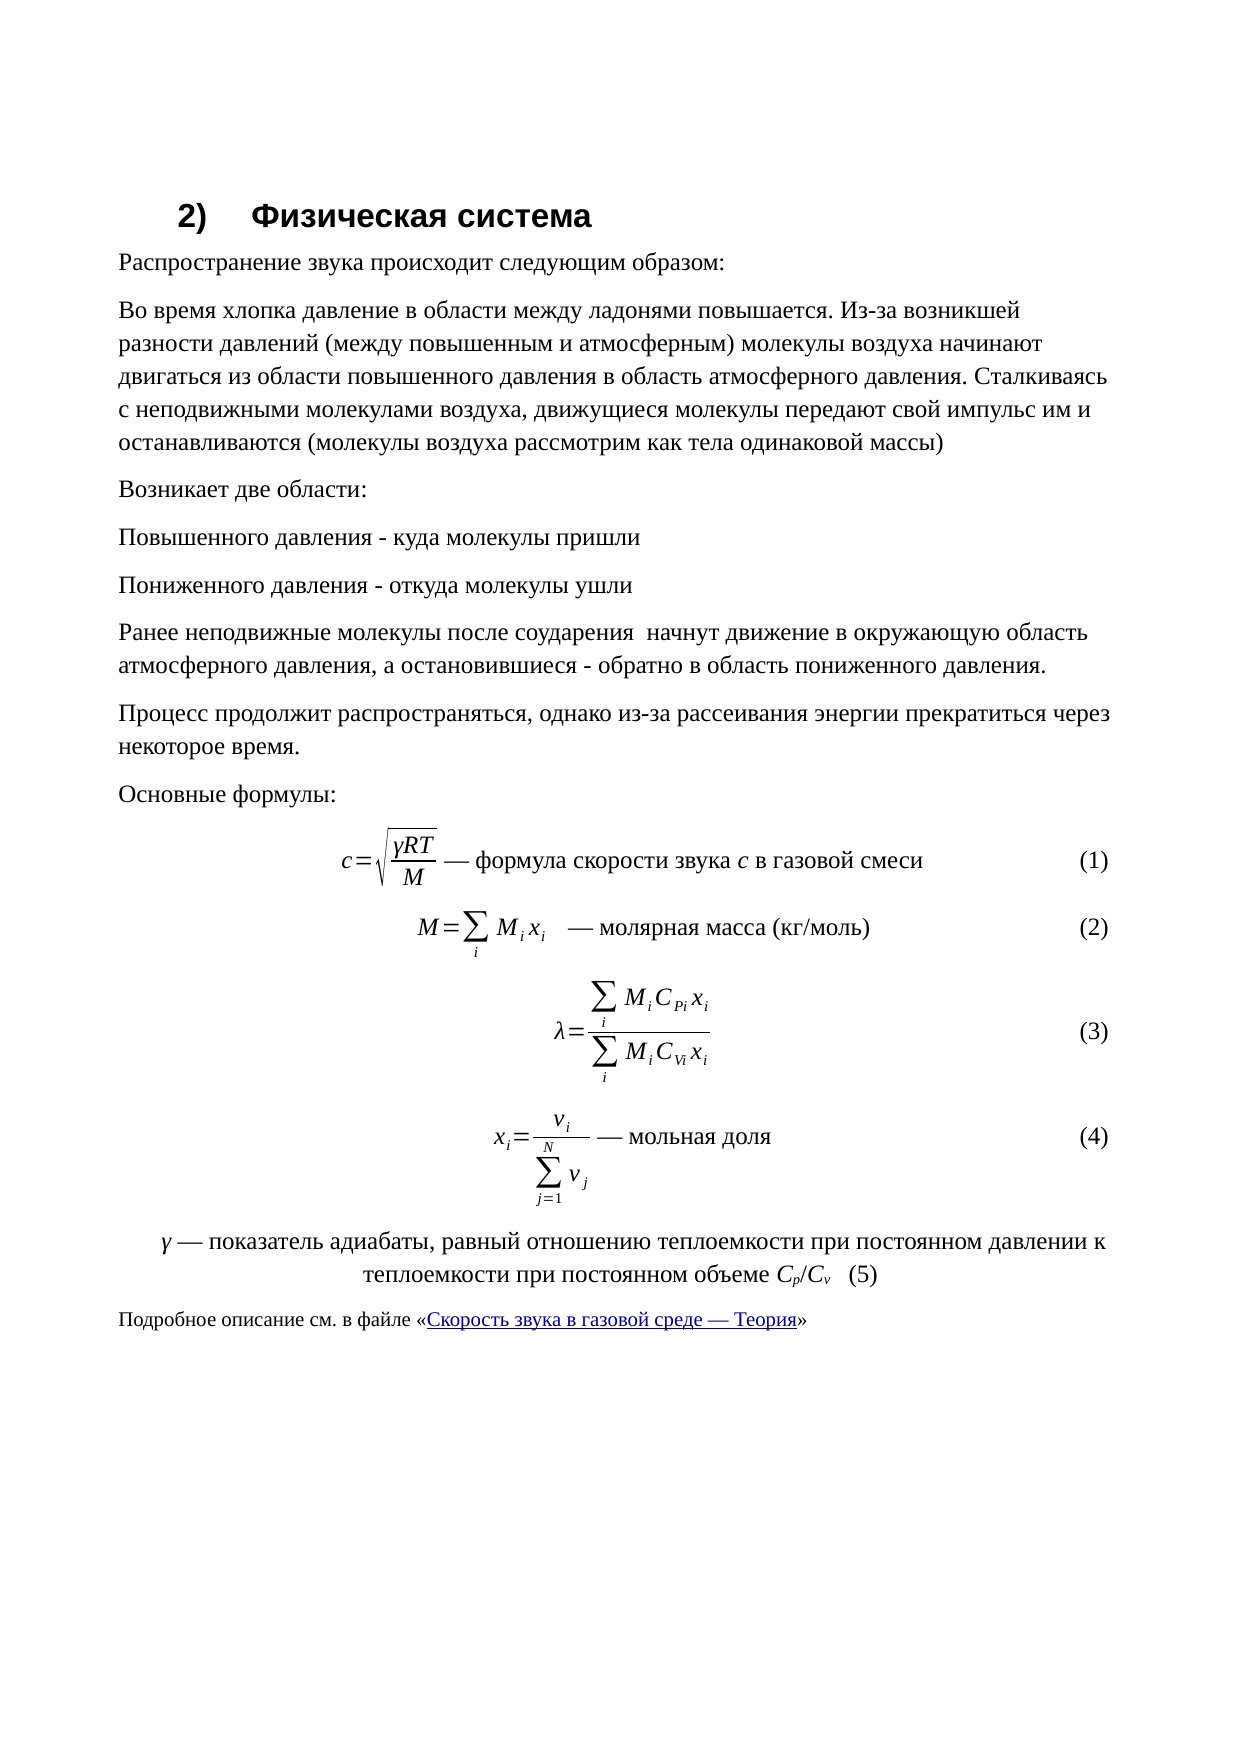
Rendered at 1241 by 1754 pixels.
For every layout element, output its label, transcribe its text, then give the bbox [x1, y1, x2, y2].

text — молярная масса (кг/моль) (2) [118, 909, 1122, 961]
text Ранее неподвижные молекулы после соударения начнут движение в окружающую область атмосферного давления, а остановившиеся - обратно в область пониженного давления. [118, 617, 1122, 679]
text Возникает две области: [118, 474, 1122, 503]
text Повышенного давления - куда молекулы пришли [118, 522, 1122, 551]
text Основные формулы: [118, 779, 1122, 807]
subtitle Физическая система [177, 196, 1093, 235]
text Подробное описание см. в файле «Скорость звука в газовой среде — Теория» [118, 1307, 1122, 1331]
text γ — показатель адиабаты, равный отношению теплоемкости при постоянном давлении к теплоемкости при постоянном объеме Cp/Cv (5) [118, 1226, 1122, 1288]
text Процесс продолжит распространяться, однако из-за рассеивания энергии прекратиться через некоторое время. [118, 698, 1122, 760]
text — мольная доля (4) [118, 1104, 1122, 1207]
text Распространение звука происходит следующим образом: [118, 247, 1122, 276]
text Пониженного давления - откуда молекулы ушли [118, 570, 1122, 598]
text Во время хлопка давление в области между ладонями повышается. Из-за возникшей разности давлений (между повышенным и атмосферным) молекулы воздуха начинают двигаться из области повышенного давления в область атмосферного давления. Сталкиваясь с неподвижными молекулами воздуха, движущиеся молекулы передают свой импульс им и останавливаются (молекулы воздуха рассмотрим как тела одинаковой массы) [118, 295, 1122, 456]
text (3) [118, 979, 1122, 1085]
text — формула скорости звука c в газовой смеси (1) [118, 826, 1122, 891]
